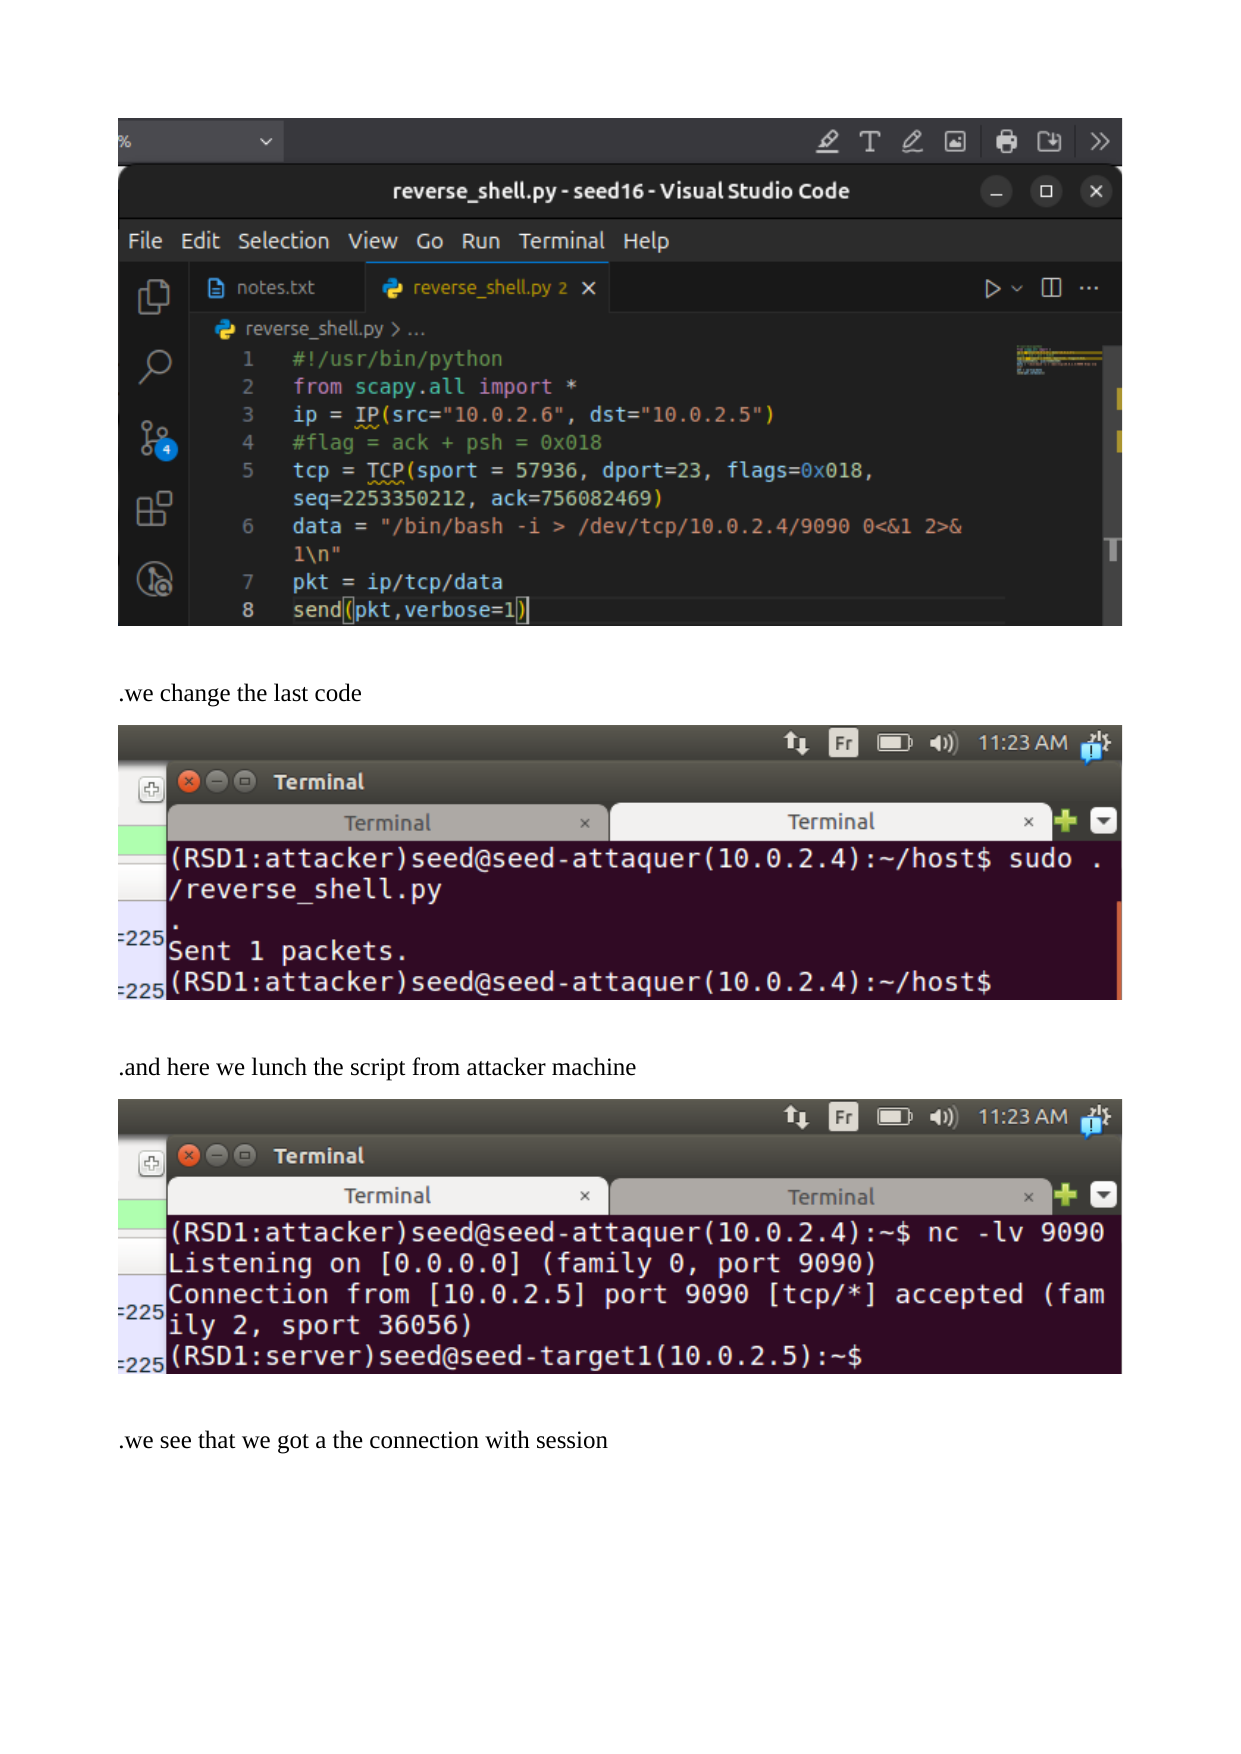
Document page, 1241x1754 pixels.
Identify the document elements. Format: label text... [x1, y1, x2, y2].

text .we see that we got a the connection with session [118, 1426, 1122, 1454]
text .we change the last code [118, 678, 1122, 707]
picture [118, 118, 1123, 626]
text .and here we lunch the script from attacker machine [118, 1052, 1122, 1080]
picture [118, 1099, 1123, 1374]
picture [118, 725, 1123, 1000]
